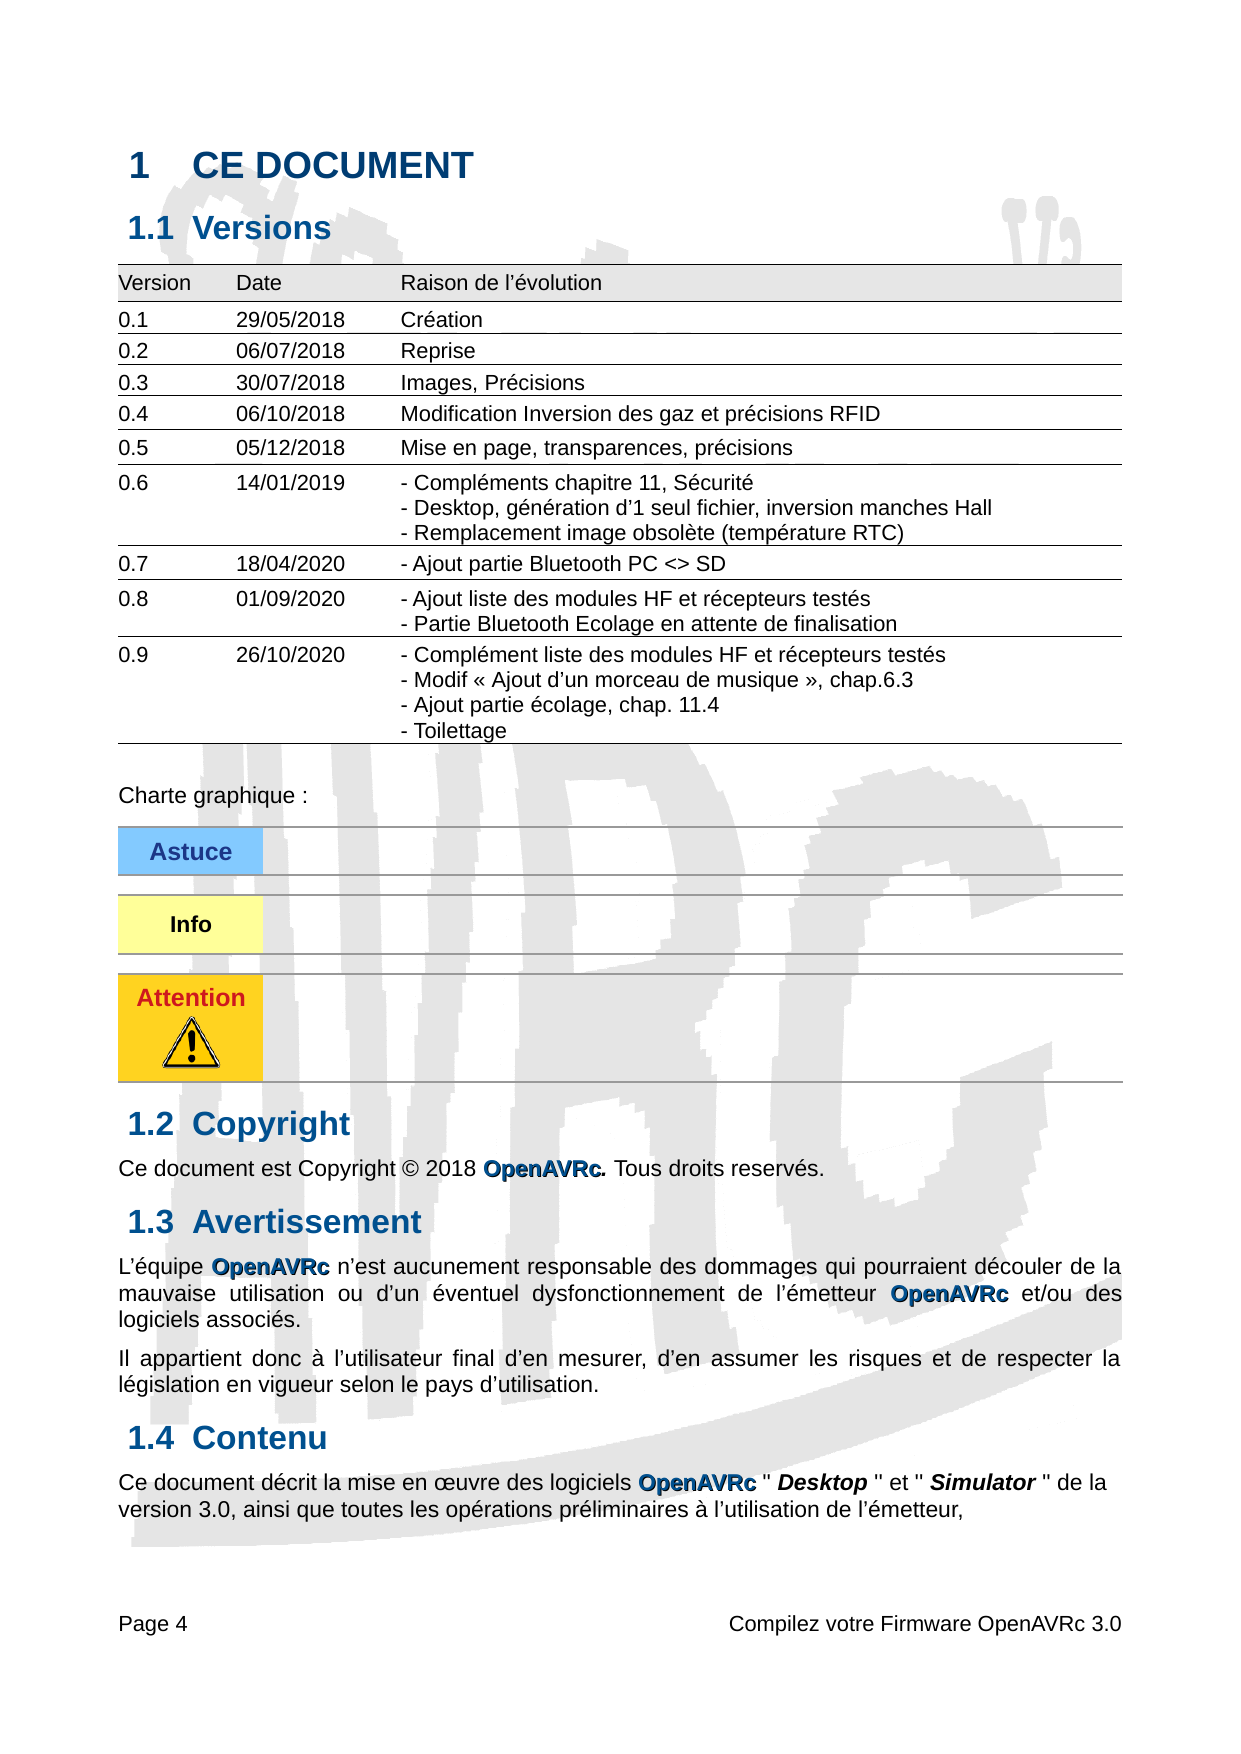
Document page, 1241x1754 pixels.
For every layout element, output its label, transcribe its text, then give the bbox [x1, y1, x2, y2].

table_cell 14/01/2019 [236, 465, 400, 545]
table_cell 05/12/2018 [236, 430, 400, 463]
subtitle Avertissement [118, 1202, 1122, 1241]
table_header Date [236, 265, 400, 301]
table_cell 0.2 [118, 334, 236, 364]
table_cell - Complément liste des modules HF et récepteurs testés - Modif « Ajout d’un morceau de musique », chap.6.3 - Ajout partie écolage, chap. 11.4 - Toilettage [400, 637, 1122, 743]
table_cell Modification Inversion des gaz et précisions RFID [400, 396, 1122, 429]
table_cell - Ajout liste des modules HF et récepteurs testés - Partie Bluetooth Ecolage en attente de finalisation [400, 580, 1122, 636]
table_cell 29/05/2018 [236, 302, 400, 332]
table_cell 06/10/2018 [236, 396, 400, 429]
subtitle Versions [118, 208, 1122, 246]
table_cell 26/10/2020 [236, 637, 400, 743]
subtitle Contenu [118, 1418, 1122, 1457]
text Ce document est Copyright © 2018 OpenAVRc. Tous droits reservés. [118, 1155, 1122, 1181]
table_cell 0.8 [118, 580, 236, 636]
table_cell 30/07/2018 [236, 365, 400, 395]
table_header Info [118, 896, 263, 953]
table_header [264, 828, 1122, 874]
table_cell - Compléments chapitre 11, Sécurité - Desktop, génération d’1 seul fichier, inversion manches Hall - Remplacement image obsolète (température RTC) [400, 465, 1122, 545]
table_cell Reprise [400, 334, 1122, 364]
text Charte graphique : [118, 782, 1122, 808]
subtitle Copyright [118, 1104, 1122, 1142]
table_cell Création [400, 302, 1122, 332]
table_cell 06/07/2018 [236, 334, 400, 364]
table_cell - Ajout partie Bluetooth PC <> SD [400, 546, 1122, 579]
table_header [264, 896, 1122, 953]
table_header Version [118, 265, 236, 301]
text Ce document décrit la mise en œuvre des logiciels OpenAVRc '' Desktop '' et '' Simulator '' de la version 3.0, ainsi que toutes les opérations préliminaires à l’utilisation de l’émetteur, [118, 1469, 1122, 1522]
table_cell 18/04/2020 [236, 546, 400, 579]
table_cell 0.6 [118, 465, 236, 545]
table_cell 0.4 [118, 396, 236, 429]
picture [158, 1012, 224, 1072]
table_cell Mise en page, transparences, précisions [400, 430, 1122, 463]
table_header Raison de l’évolution [400, 265, 1122, 301]
text Il appartient donc à l’utilisateur final d’en mesurer, d’en assumer les risques et de respecter la législation en vigueur selon le pays d’utilisation. [118, 1345, 1122, 1397]
table_cell 0.7 [118, 546, 236, 579]
table_header [264, 975, 1122, 1081]
text L’équipe OpenAVRc n’est aucunement responsable des dommages qui pourraient découler de la mauvaise utilisation ou d’un éventuel dysfonctionnement de l’émetteur OpenAVRc et/ou des logiciels associés. [118, 1253, 1122, 1332]
table_header Attention [118, 975, 263, 1081]
table_cell 0.3 [118, 365, 236, 395]
table_cell 0.5 [118, 430, 236, 463]
table_cell Images, Précisions [400, 365, 1122, 395]
table_cell 01/09/2020 [236, 580, 400, 636]
table_cell 0.1 [118, 302, 236, 332]
table_cell 0.9 [118, 637, 236, 743]
subtitle CE DOCUMENT [118, 143, 1122, 187]
table_header Astuce [118, 828, 263, 874]
